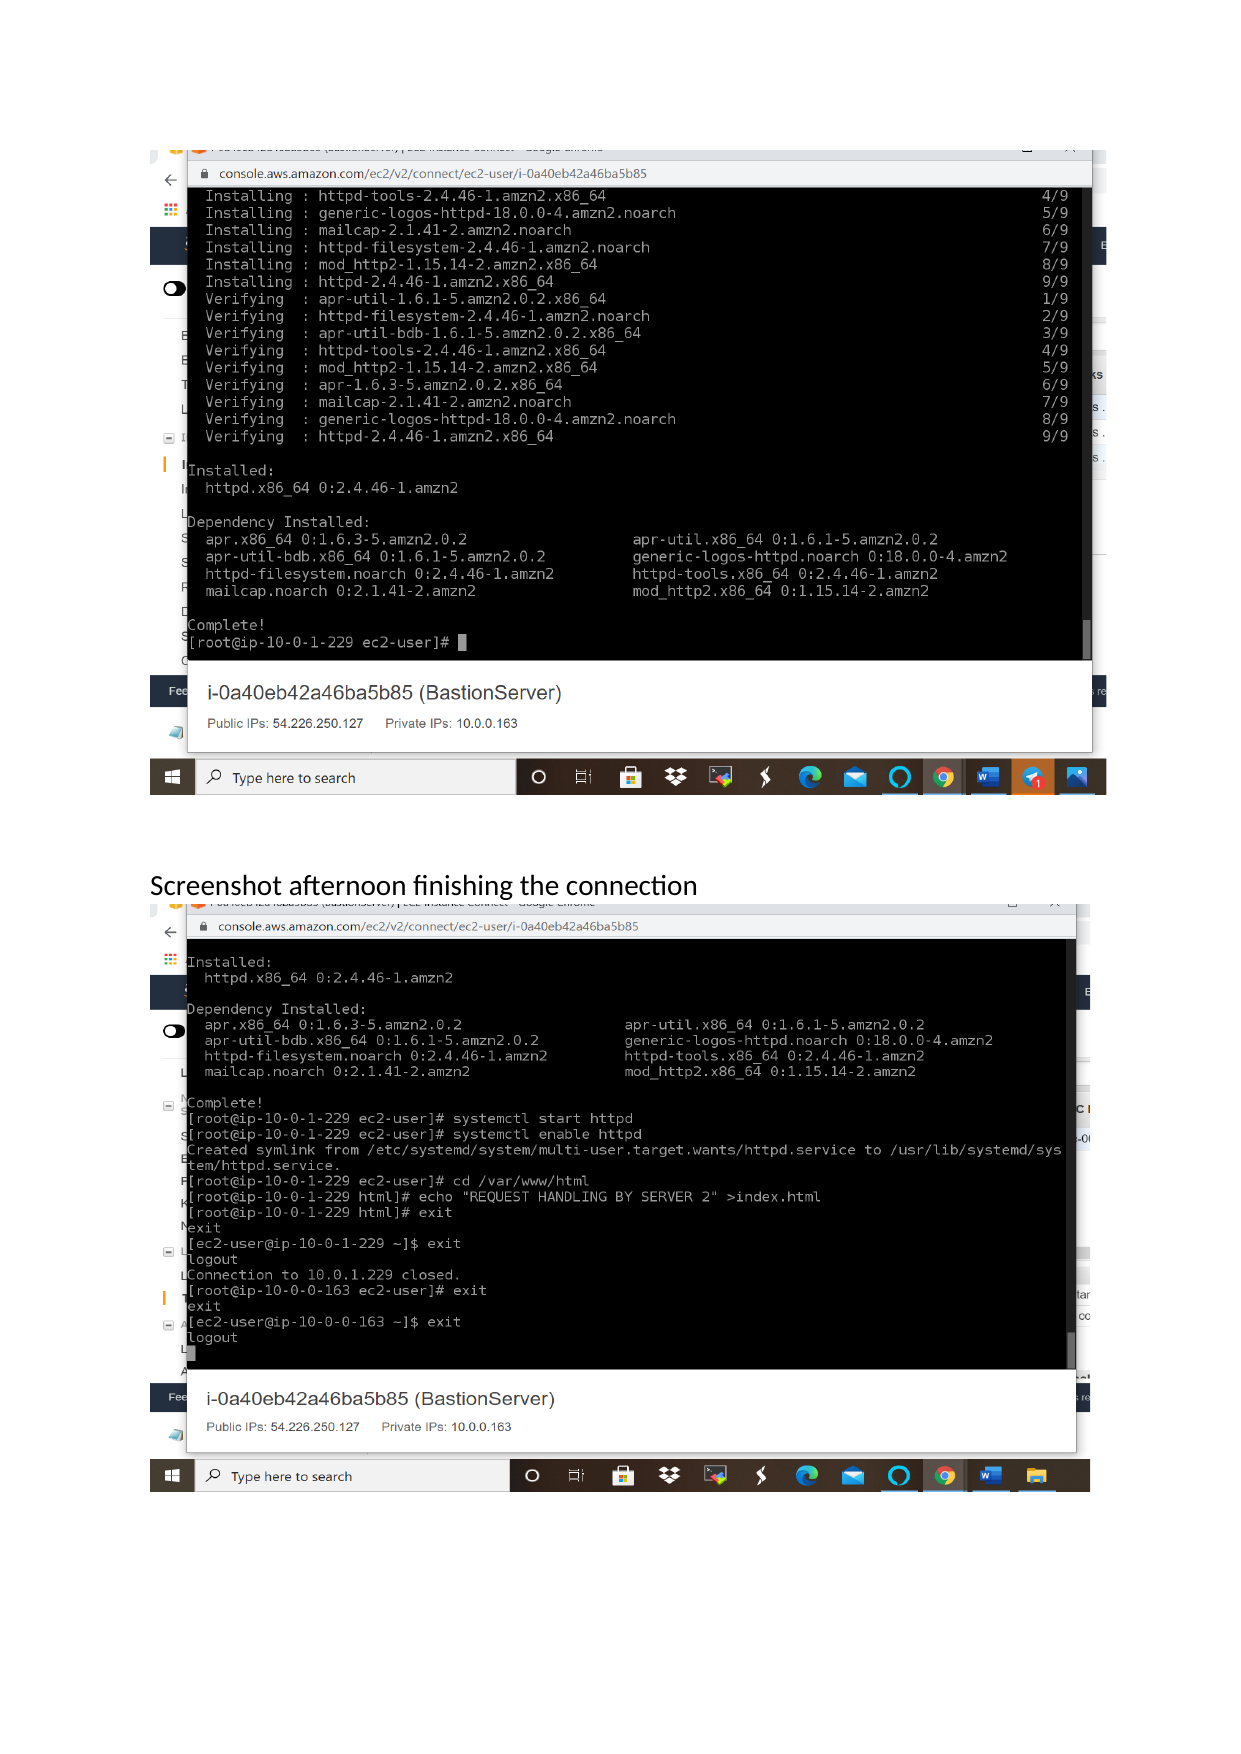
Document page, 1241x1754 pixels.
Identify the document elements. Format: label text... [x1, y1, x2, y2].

text Screenshot afternoon finishing the connection [150, 867, 1090, 904]
